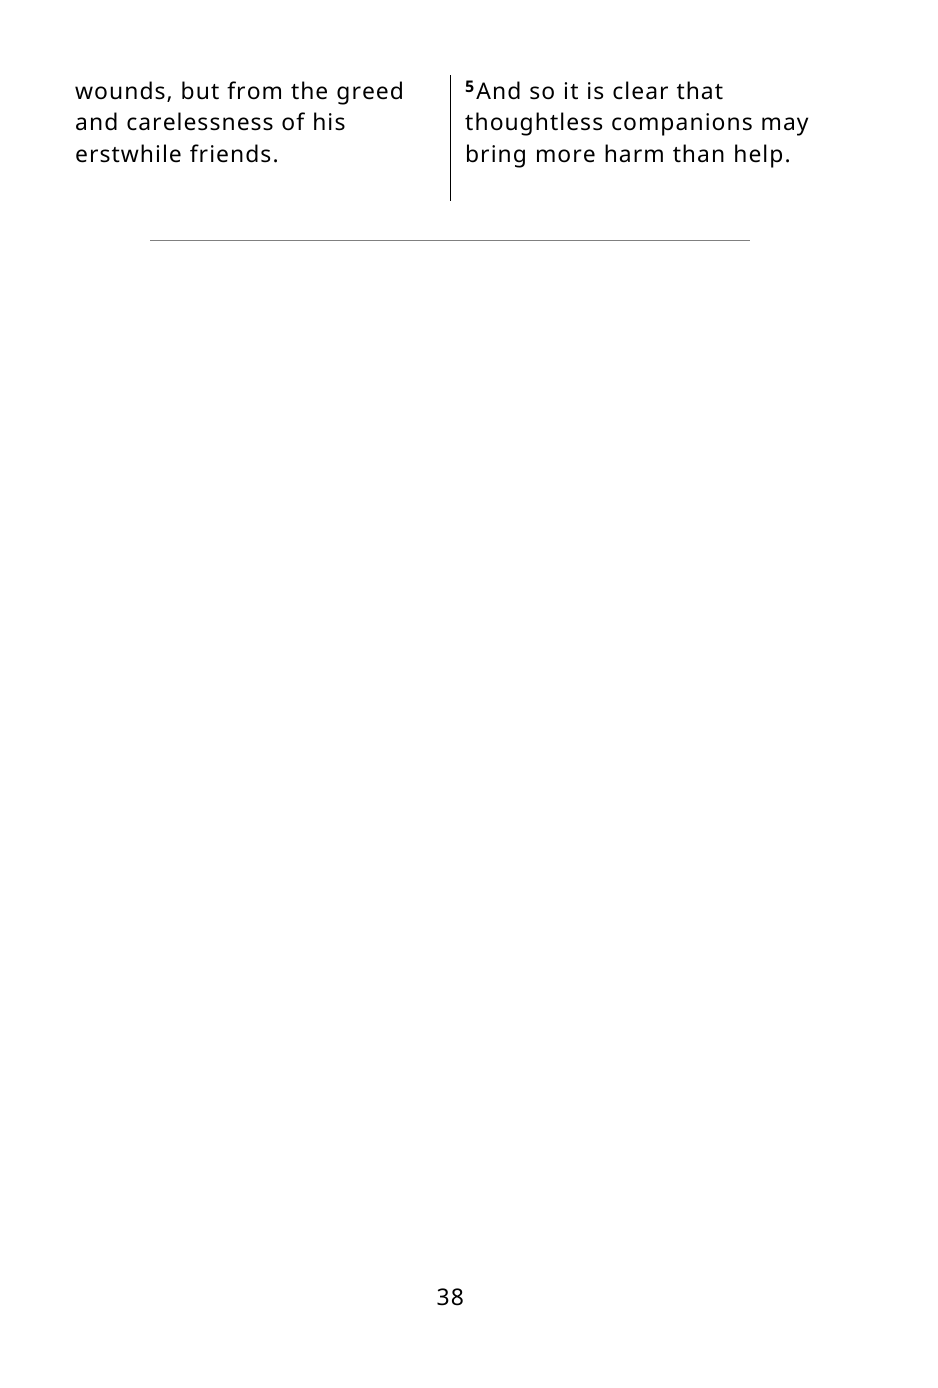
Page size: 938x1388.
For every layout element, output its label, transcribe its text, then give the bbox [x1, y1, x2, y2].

text 5And so it is clear that thoughtless companions may bring more harm than help. [465, 75, 825, 169]
text wounds, but from the greed and carelessness of his erstwhile friends. [75, 75, 435, 169]
